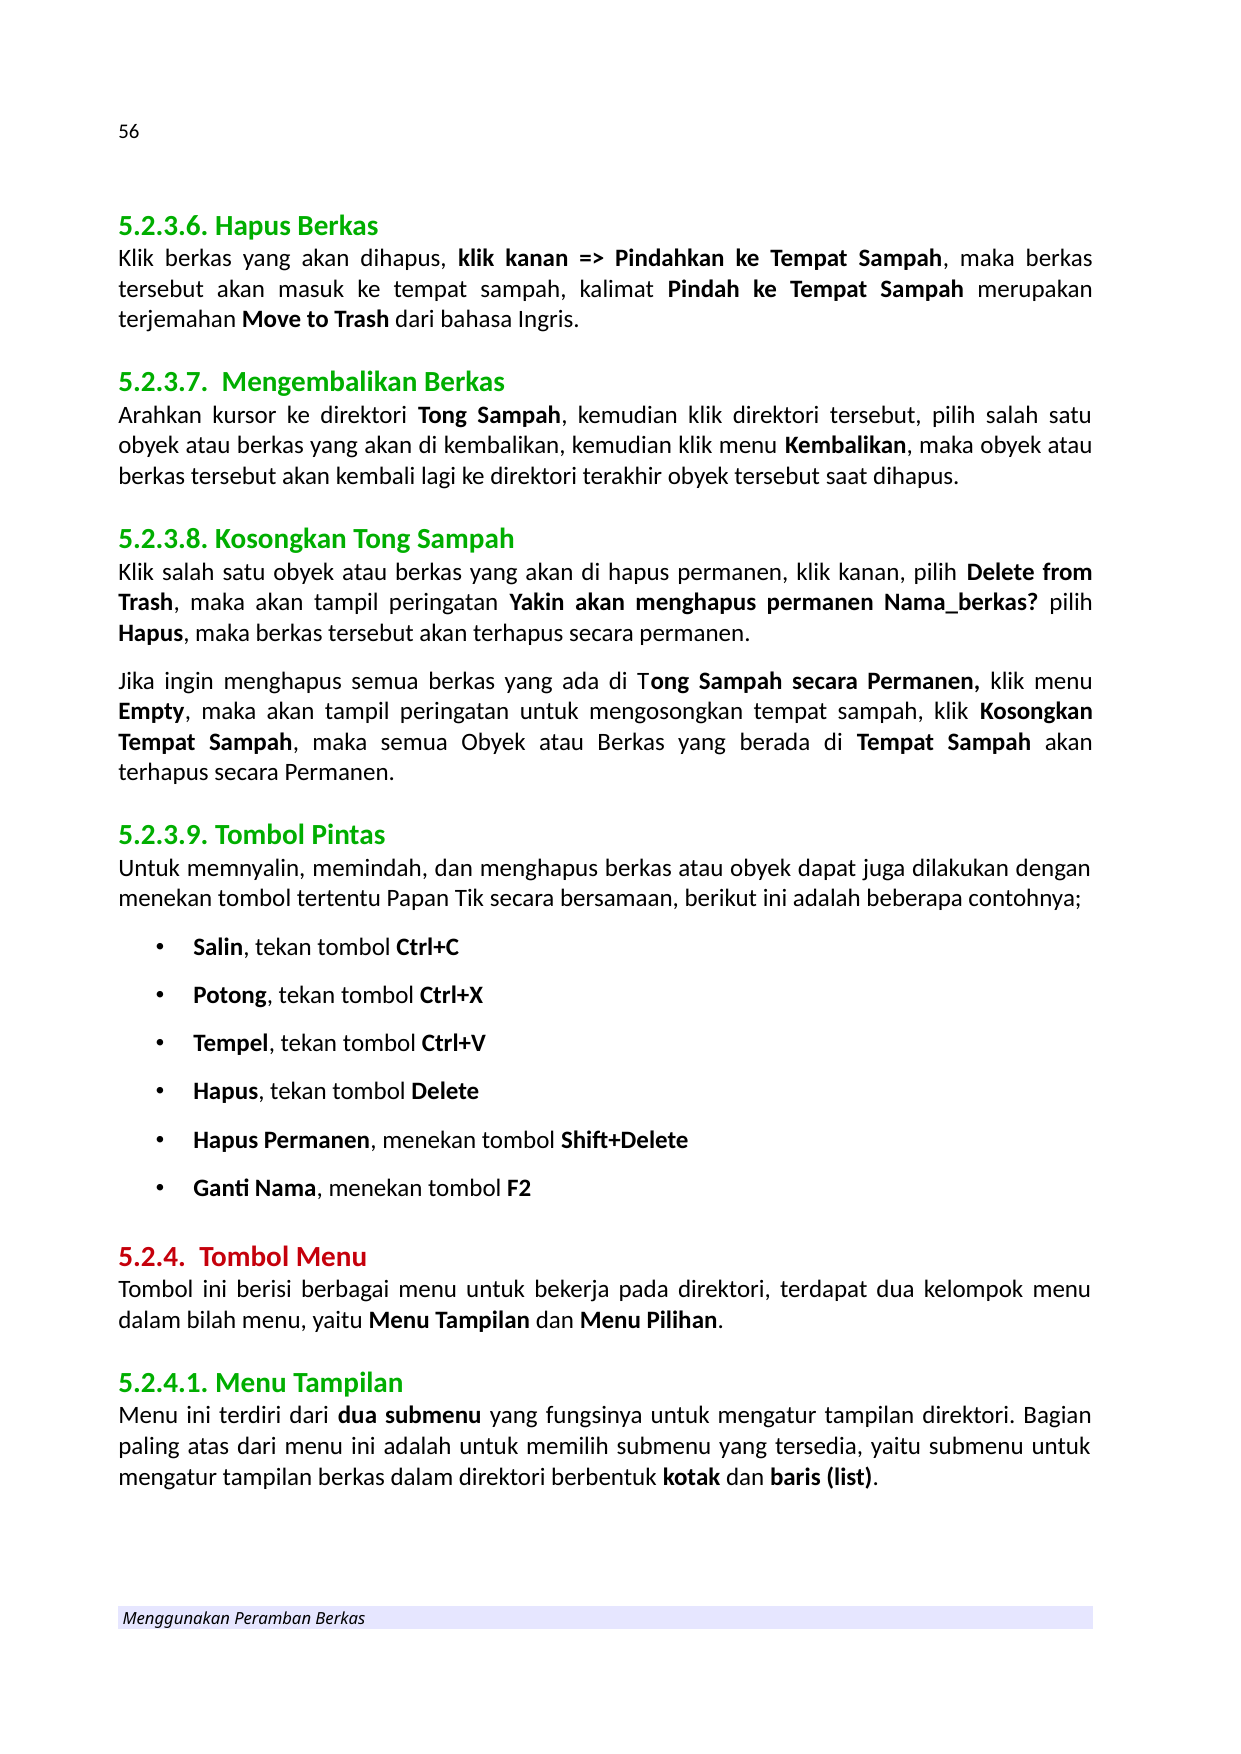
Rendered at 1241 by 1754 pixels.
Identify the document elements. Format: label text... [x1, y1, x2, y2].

list Potong, tekan tombol Ctrl+X [156, 979, 1093, 1009]
text Jika ingin menghapus semua berkas yang ada di Tong Sampah secara Permanen, klik menu Empty, maka akan tampil peringatan untuk mengosongkan tempat sampah, klik Kosongkan Tempat Sampah, maka semua Obyek atau Berkas yang berada di Tempat Sampah akan terhapus secara Permanen. [118, 665, 1093, 787]
text Klik salah satu obyek atau berkas yang akan di hapus permanen, klik kanan, pilih Delete from Trash, maka akan tampil peringatan Yakin akan menghapus permanen Nama_berkas? pilih Hapus, maka berkas tersebut akan terhapus secara permanen. [118, 556, 1093, 647]
list Tempel, tekan tombol Ctrl+V [156, 1027, 1093, 1058]
text Untuk memnyalin, memindah, dan menghapus berkas atau obyek dapat juga dilakukan dengan menekan tombol tertentu Papan Tik secara bersamaan, berikut ini adalah beberapa contohnya; [118, 852, 1093, 913]
subtitle Kosongkan Tong Sampah [118, 520, 1093, 556]
text Klik berkas yang akan dihapus, klik kanan => Pindahkan ke Tempat Sampah, maka berkas tersebut akan masuk ke tempat sampah, kalimat Pindah ke Tempat Sampah merupakan terjemahan Move to Trash dari bahasa Ingris. [118, 242, 1093, 334]
list Hapus, tekan tombol Delete [156, 1076, 1093, 1106]
text Arahkan kursor ke direktori Tong Sampah, kemudian klik direktori tersebut, pilih salah satu obyek atau berkas yang akan di kembalikan, kemudian klik menu Kembalikan, maka obyek atau berkas tersebut akan kembali lagi ke direktori terakhir obyek tersebut saat dihapus. [118, 399, 1093, 491]
list Hapus Permanen, menekan tombol Shift+Delete [156, 1124, 1093, 1154]
subtitle Tombol Pintas [118, 816, 1093, 852]
list Salin, tekan tombol Ctrl+C [156, 931, 1093, 961]
text Menu ini terdiri dari dua submenu yang fungsinya untuk mengatur tampilan direktori. Bagian paling atas dari menu ini adalah untuk memilih submenu yang tersedia, yaitu submenu untuk mengatur tampilan berkas dalam direktori berbentuk kotak dan baris (list). [118, 1400, 1093, 1491]
text Tombol ini berisi berbagai menu untuk bekerja pada direktori, terdapat dua kelompok menu dalam bilah menu, yaitu Menu Tampilan dan Menu Pilihan. [118, 1273, 1093, 1334]
subtitle Mengembalikan Berkas [118, 363, 1093, 399]
subtitle Hapus Berkas [118, 207, 1093, 242]
list Ganti Nama, menekan tombol F2 [156, 1172, 1093, 1202]
subtitle Menu Tampilan [118, 1364, 1093, 1400]
subtitle Tombol Menu [118, 1238, 1093, 1273]
